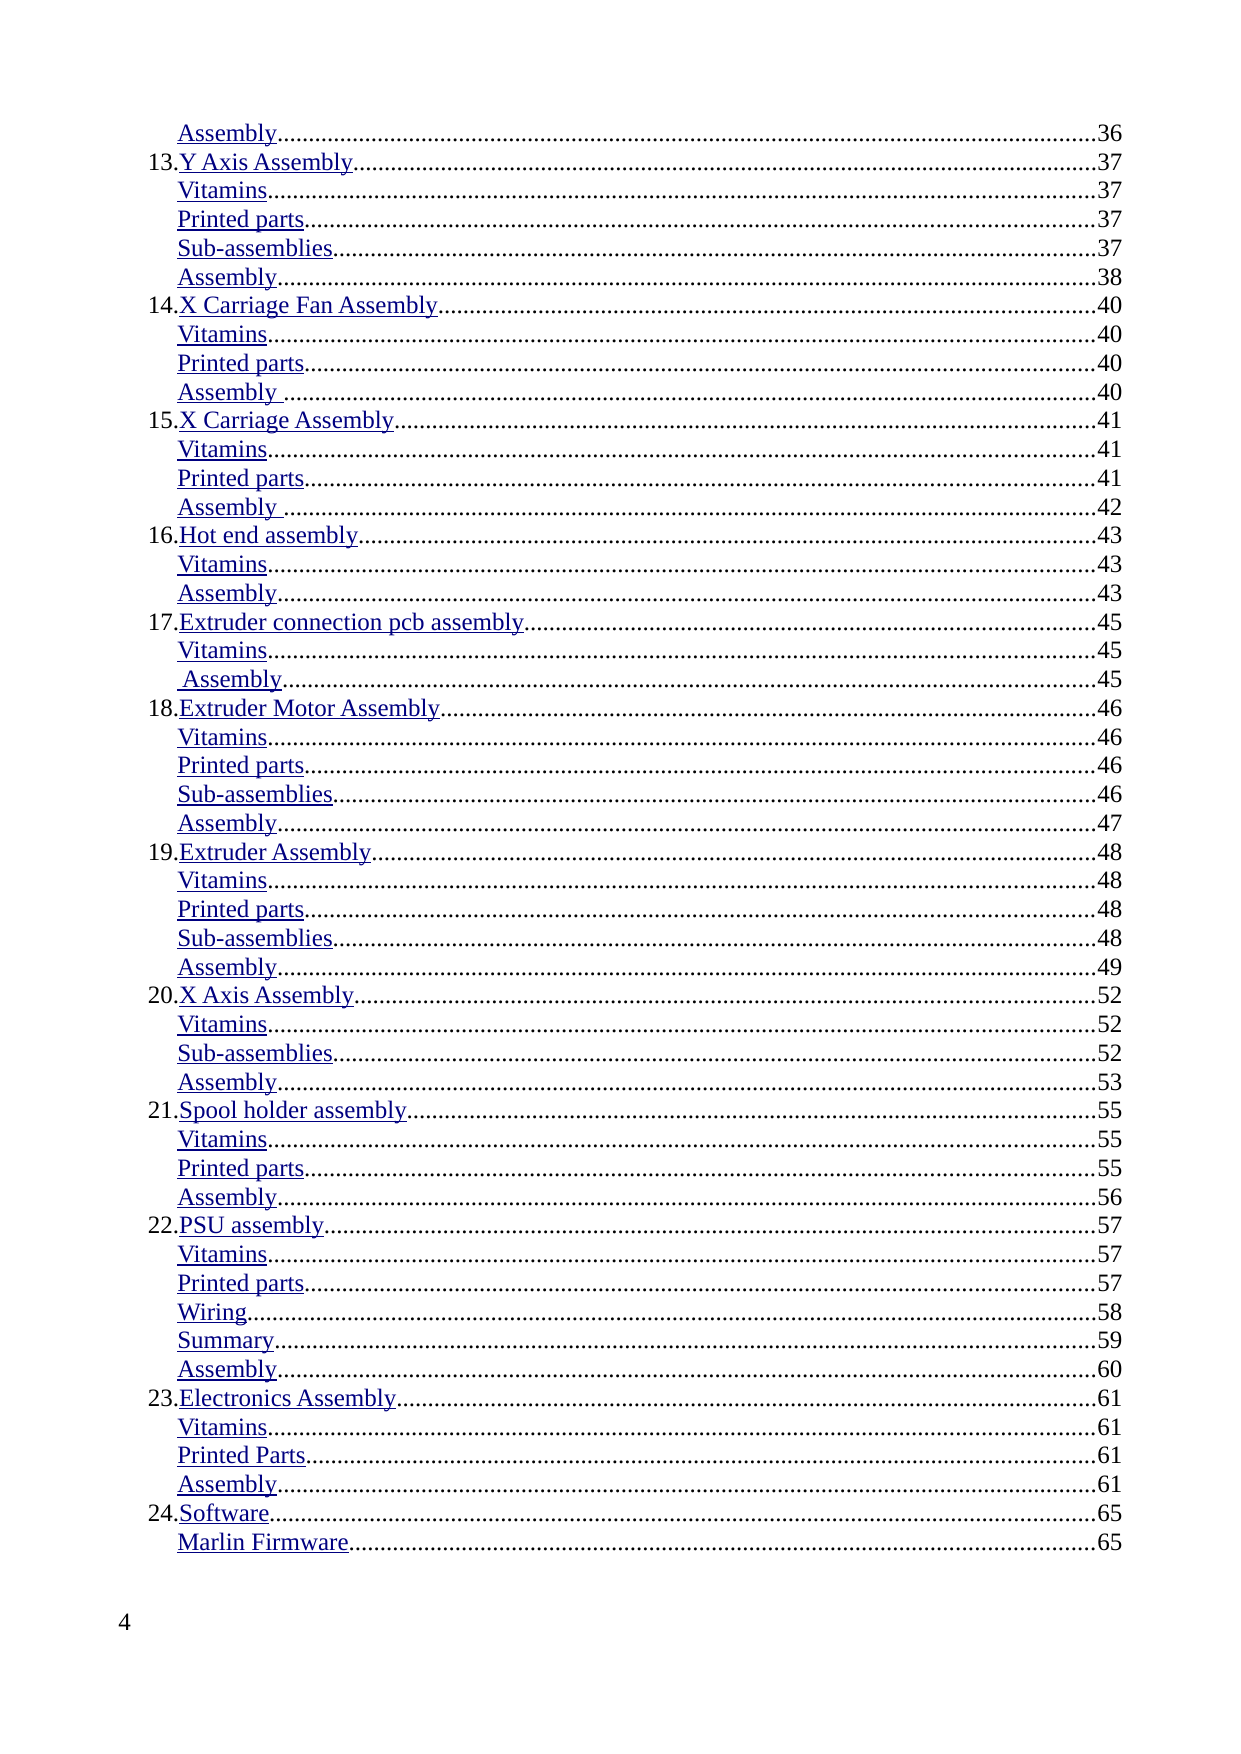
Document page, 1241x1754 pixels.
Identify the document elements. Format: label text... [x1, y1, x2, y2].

text Sub-assemblies 46 [177, 779, 1122, 808]
text 19.Extruder Assembly 48 [148, 837, 1122, 866]
text Assembly 47 [177, 808, 1122, 837]
text Assembly 53 [177, 1067, 1122, 1096]
text Assembly 49 [177, 952, 1122, 981]
text Assembly 38 [177, 262, 1122, 291]
text Vitamins 52 [177, 1009, 1122, 1038]
text 23.Electronics Assembly 61 [148, 1383, 1122, 1412]
text 24.Software 65 [148, 1498, 1122, 1527]
text Printed parts 37 [177, 204, 1122, 233]
text Printed parts 40 [177, 348, 1122, 377]
text Assembly 61 [177, 1469, 1122, 1498]
text Assembly 45 [177, 664, 1122, 693]
text Assembly 43 [177, 578, 1122, 607]
text Printed parts 57 [177, 1268, 1122, 1297]
text 18.Extruder Motor Assembly 46 [148, 693, 1122, 722]
text 13.Y Axis Assembly 37 [148, 147, 1122, 176]
text Sub-assemblies 48 [177, 923, 1122, 952]
text Vitamins 40 [177, 319, 1122, 348]
text Assembly 56 [177, 1182, 1122, 1211]
text Summary 59 [177, 1326, 1122, 1354]
text 22.PSU assembly 57 [148, 1211, 1122, 1239]
text Printed parts 55 [177, 1153, 1122, 1182]
text Assembly 42 [177, 492, 1122, 521]
text Assembly 40 [177, 377, 1122, 406]
text 20.X Axis Assembly 52 [148, 981, 1122, 1009]
text Printed Parts 61 [177, 1441, 1122, 1469]
text 16.Hot end assembly 43 [148, 521, 1122, 549]
text Vitamins 46 [177, 722, 1122, 751]
text Marlin Firmware 65 [177, 1527, 1122, 1556]
text Vitamins 61 [177, 1412, 1122, 1441]
text 14.X Carriage Fan Assembly 40 [148, 291, 1122, 319]
text Wiring 58 [177, 1297, 1122, 1326]
text Vitamins 41 [177, 434, 1122, 463]
text Vitamins 45 [177, 636, 1122, 664]
text Vitamins 55 [177, 1124, 1122, 1153]
text Assembly 60 [177, 1354, 1122, 1383]
text Printed parts 48 [177, 894, 1122, 923]
text 17.Extruder connection pcb assembly 45 [148, 607, 1122, 636]
text Vitamins 37 [177, 176, 1122, 204]
text Sub-assemblies 52 [177, 1038, 1122, 1067]
text Sub-assemblies 37 [177, 233, 1122, 262]
text Vitamins 48 [177, 866, 1122, 894]
text Assembly 36 [177, 118, 1122, 147]
text Printed parts 46 [177, 751, 1122, 779]
text 21.Spool holder assembly 55 [148, 1096, 1122, 1124]
text Vitamins 43 [177, 549, 1122, 578]
text Printed parts 41 [177, 463, 1122, 492]
text Vitamins 57 [177, 1239, 1122, 1268]
text 15.X Carriage Assembly 41 [148, 406, 1122, 434]
